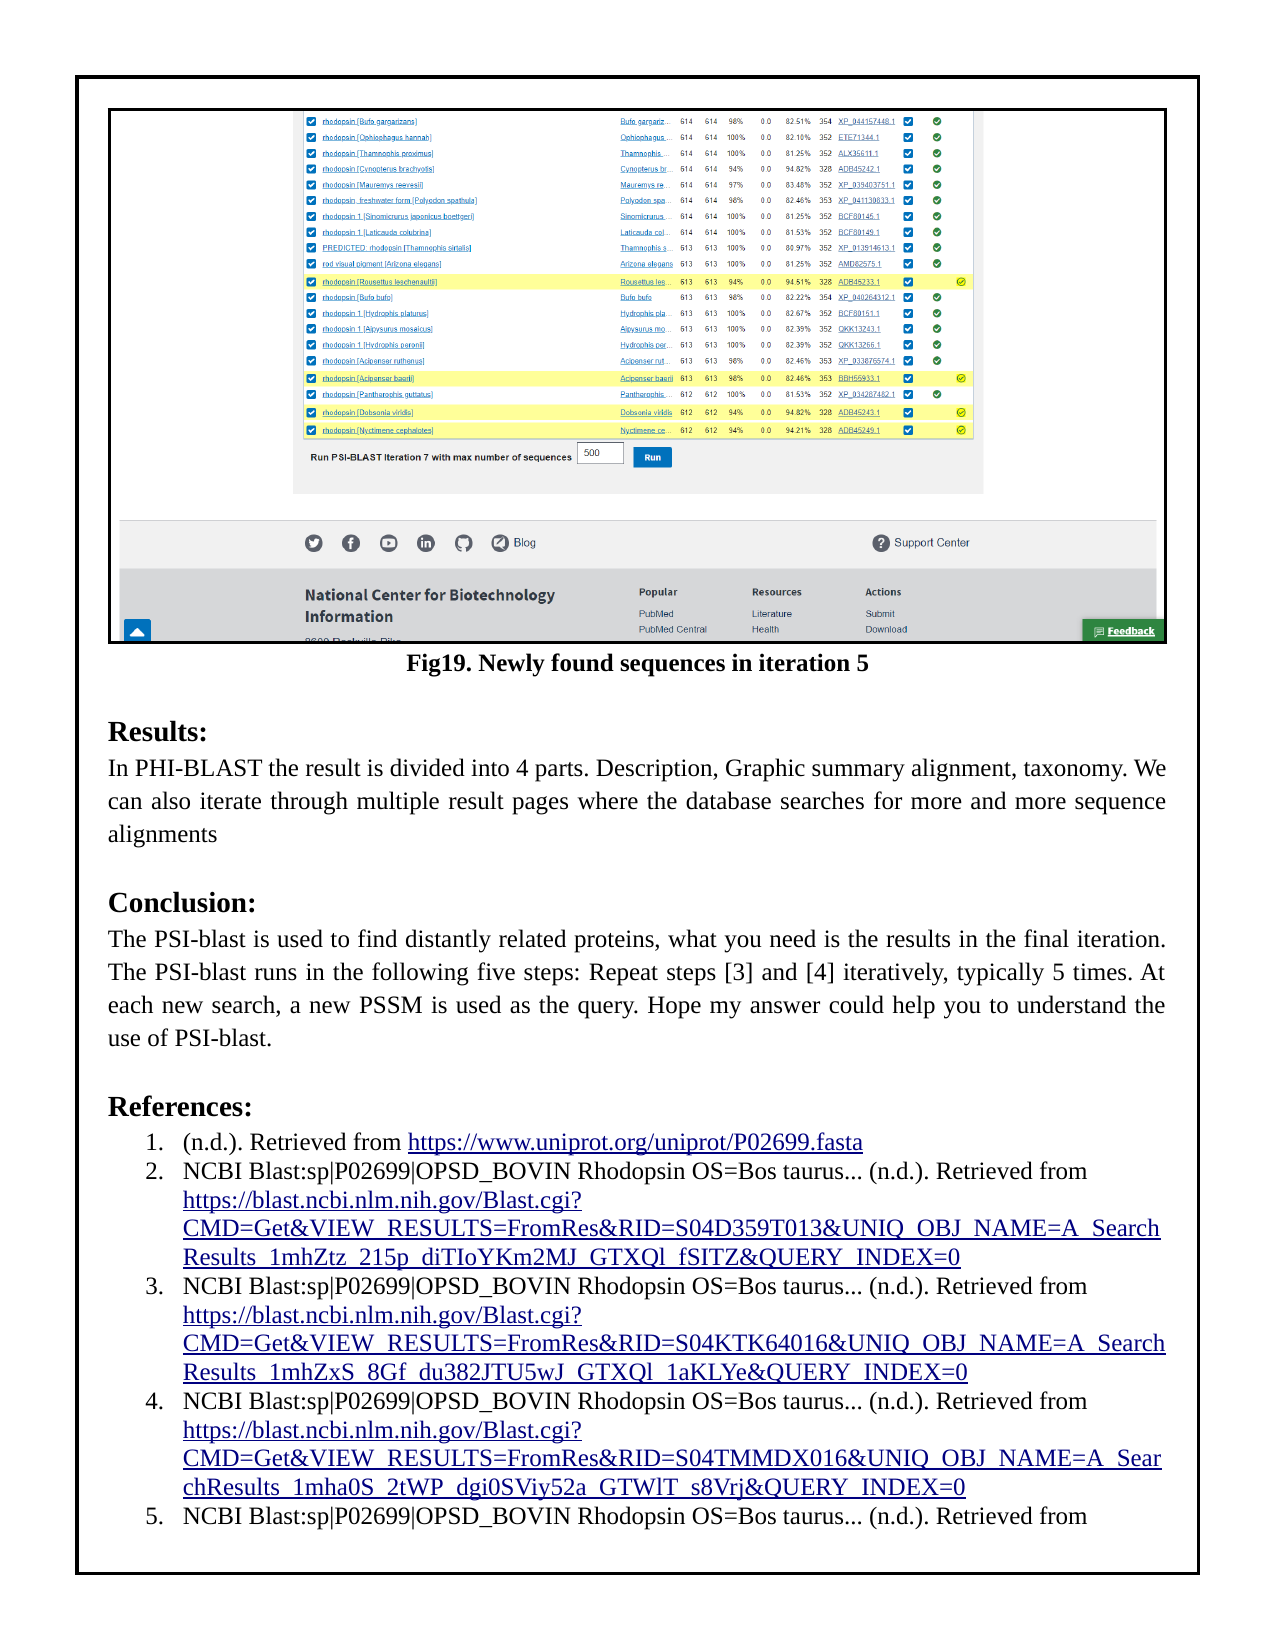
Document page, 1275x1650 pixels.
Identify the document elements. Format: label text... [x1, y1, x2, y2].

list (n.d.). Retrieved from https://www.uniprot.org/uniprot/P02699.fasta [145, 1127, 1167, 1156]
text References: [108, 1089, 1167, 1122]
text Conclusion: [108, 885, 1167, 919]
list NCBI Blast:sp|P02699|OPSD_BOVIN Rhodopsin OS=Bos taurus... (n.d.). Retrieved from https://blast.ncbi.nlm.nih.gov/Blast.cgi?CMD=Get&VIEW_RESULTS=FromRes&RID=S04KTK64016&UNIQ_OBJ_NAME=A_SearchResults_1mhZxS_8Gf_du382JTU5wJ_GTXQl_1aKLYe&QUERY_INDEX=0 [145, 1271, 1167, 1386]
list NCBI Blast:sp|P02699|OPSD_BOVIN Rhodopsin OS=Bos taurus... (n.d.). Retrieved from https://blast.ncbi.nlm.nih.gov/Blast.cgi?CMD=Get&VIEW_RESULTS=FromRes&RID=S04TMMDX016&UNIQ_OBJ_NAME=A_SearchResults_1mha0S_2tWP_dgi0SViy52a_GTWlT_s8Vrj&QUERY_INDEX=0 [145, 1386, 1167, 1501]
text Fig19. Newly found sequences in iteration 5 [108, 644, 1167, 677]
list NCBI Blast:sp|P02699|OPSD_BOVIN Rhodopsin OS=Bos taurus... (n.d.). Retrieved from https://blast.ncbi.nlm.nih.gov/Blast.cgi?CMD=Get&VIEW_RESULTS=FromRes&RID=S04D359T013&UNIQ_OBJ_NAME=A_SearchResults_1mhZtz_215p_diTIoYKm2MJ_GTXQl_fSITZ&QUERY_INDEX=0 [145, 1156, 1167, 1271]
text Results: [108, 714, 1167, 748]
text In PHI-BLAST the result is divided into 4 parts. Description, Graphic summary alignment, taxonomy. We can also iterate through multiple result pages where the database searches for more and more sequence alignments [108, 753, 1167, 848]
text The PSI-blast is used to find distantly related proteins, what you need is the results in the final iteration. The PSI-blast runs in the following five steps: Repeat steps [3] and [4] iteratively, typically 5 times. At each new search, a new PSSM is used as the query. Hope my answer could help you to understand the use of PSI-blast. [108, 924, 1167, 1051]
list NCBI Blast:sp|P02699|OPSD_BOVIN Rhodopsin OS=Bos taurus... (n.d.). Retrieved from [145, 1501, 1167, 1530]
